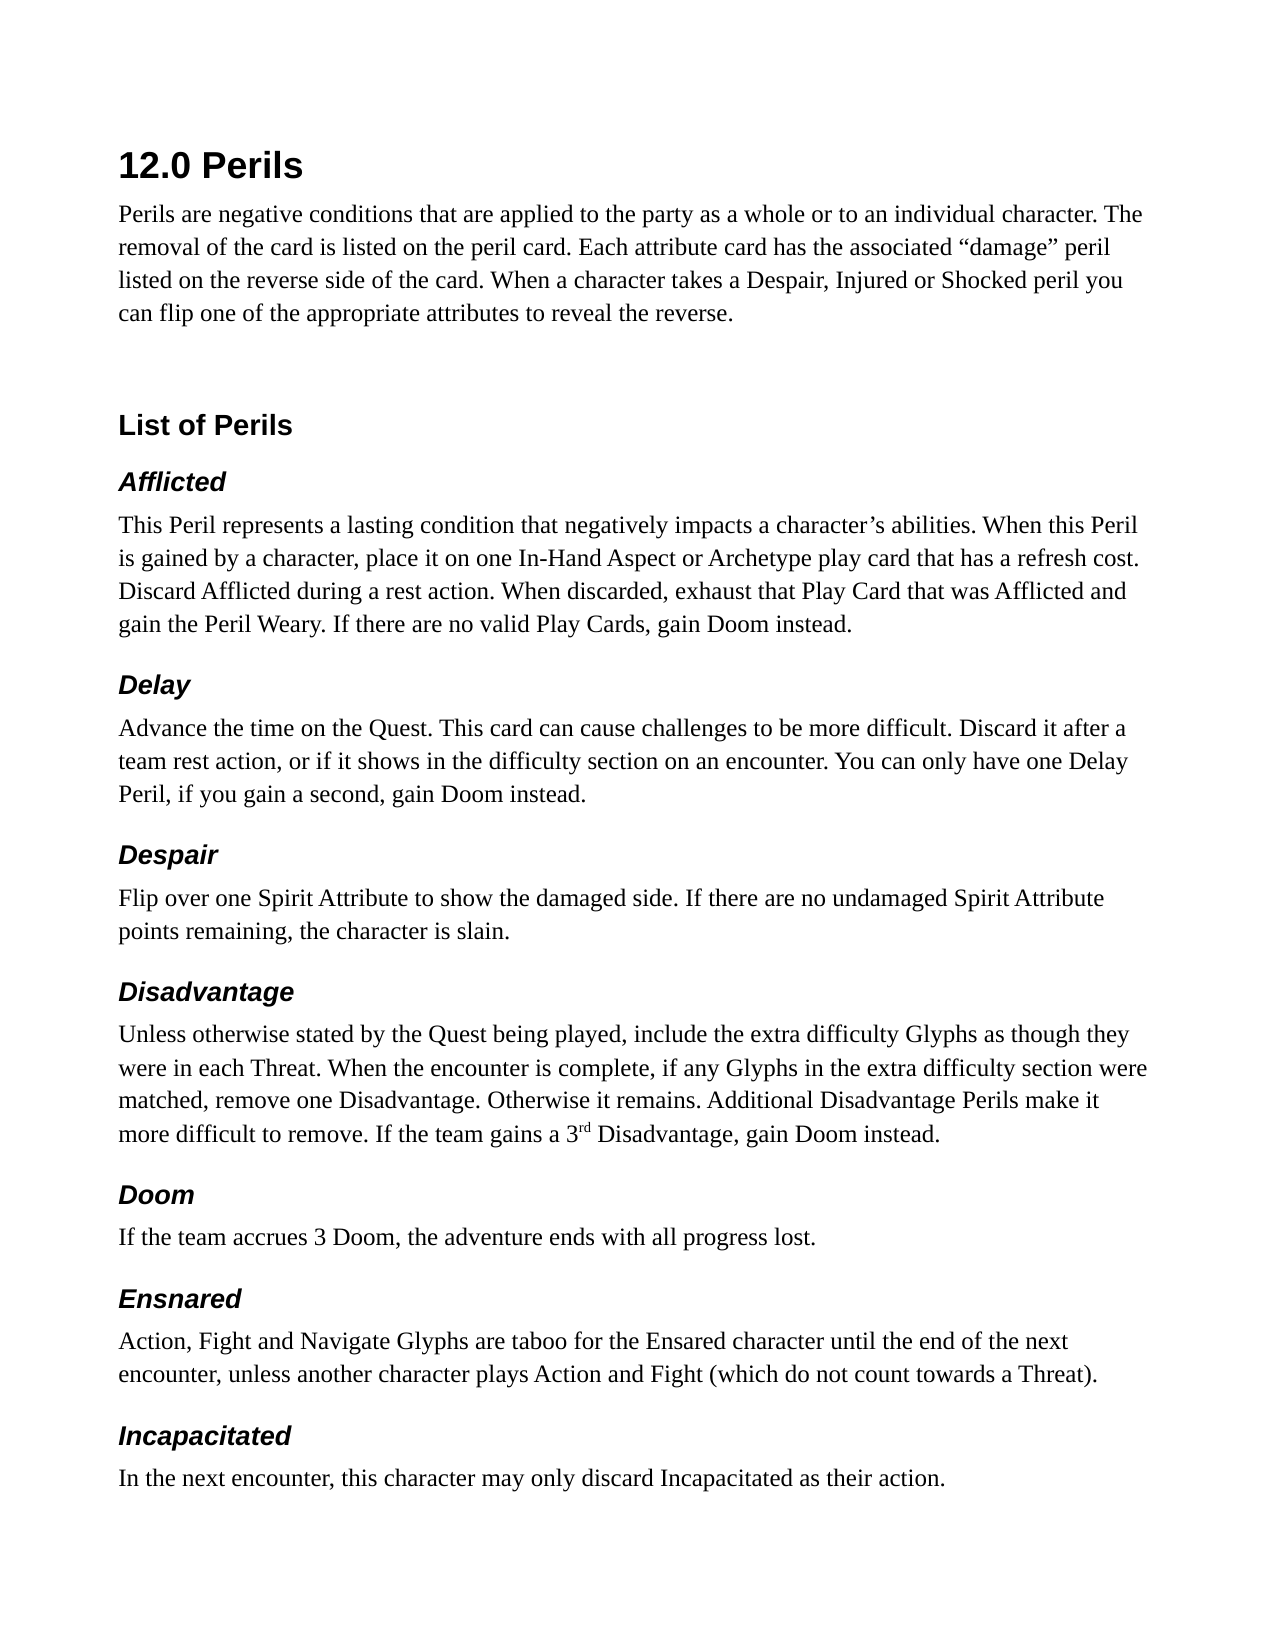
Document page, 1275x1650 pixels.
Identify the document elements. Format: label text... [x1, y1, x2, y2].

text This Peril represents a lasting condition that negatively impacts a character’s abilities. When this Peril is gained by a character, place it on one In-Hand Aspect or Archetype play card that has a refresh cost. Discard Afflicted during a rest action. When discarded, exhaust that Play Card that was Afflicted and gain the Peril Weary. If there are no valid Play Cards, gain Doom instead. [118, 510, 1157, 638]
subtitle 12.0 Perils [118, 143, 1157, 186]
subtitle Incapacitated [118, 1419, 1157, 1451]
text Perils are negative conditions that are applied to the party as a whole or to an individual character. The removal of the card is listed on the peril card. Each attribute card has the associated “damage” peril listed on the reverse side of the card. When a character takes a Despair, Injured or Shocked peril you can flip one of the appropriate attributes to reveal the reverse. [118, 199, 1157, 327]
text Flip over one Spirit Attribute to show the damaged side. If there are no undamaged Spirit Attribute points remaining, the character is slain. [118, 883, 1157, 944]
subtitle Delay [118, 669, 1157, 700]
subtitle Ensnared [118, 1283, 1157, 1314]
text In the next encounter, this character may only discard Incapacitated as their action. [118, 1463, 1157, 1492]
text If the team accrues 3 Doom, the adventure ends with all progress lost. [118, 1222, 1157, 1251]
subtitle Afflicted [118, 466, 1157, 497]
subtitle Doom [118, 1179, 1157, 1210]
subtitle Despair [118, 839, 1157, 870]
subtitle Disadvantage [118, 976, 1157, 1007]
subtitle List of Perils [118, 408, 1157, 441]
text Unless otherwise stated by the Quest being played, include the extra difficulty Glyphs as though they were in each Threat. When the encounter is complete, if any Glyphs in the extra difficulty section were matched, remove one Disadvantage. Otherwise it remains. Additional Disadvantage Perils make it more difficult to remove. If the team gains a 3rd Disadvantage, gain Doom instead. [118, 1019, 1157, 1147]
text Action, Fight and Navigate Glyphs are taboo for the Ensared character until the end of the next encounter, unless another character plays Action and Fight (which do not count towards a Threat). [118, 1326, 1157, 1388]
text Advance the time on the Quest. This card can cause challenges to be more difficult. Discard it after a team rest action, or if it shows in the difficulty section on an encounter. You can only have one Delay Peril, if you gain a second, gain Doom instead. [118, 713, 1157, 808]
